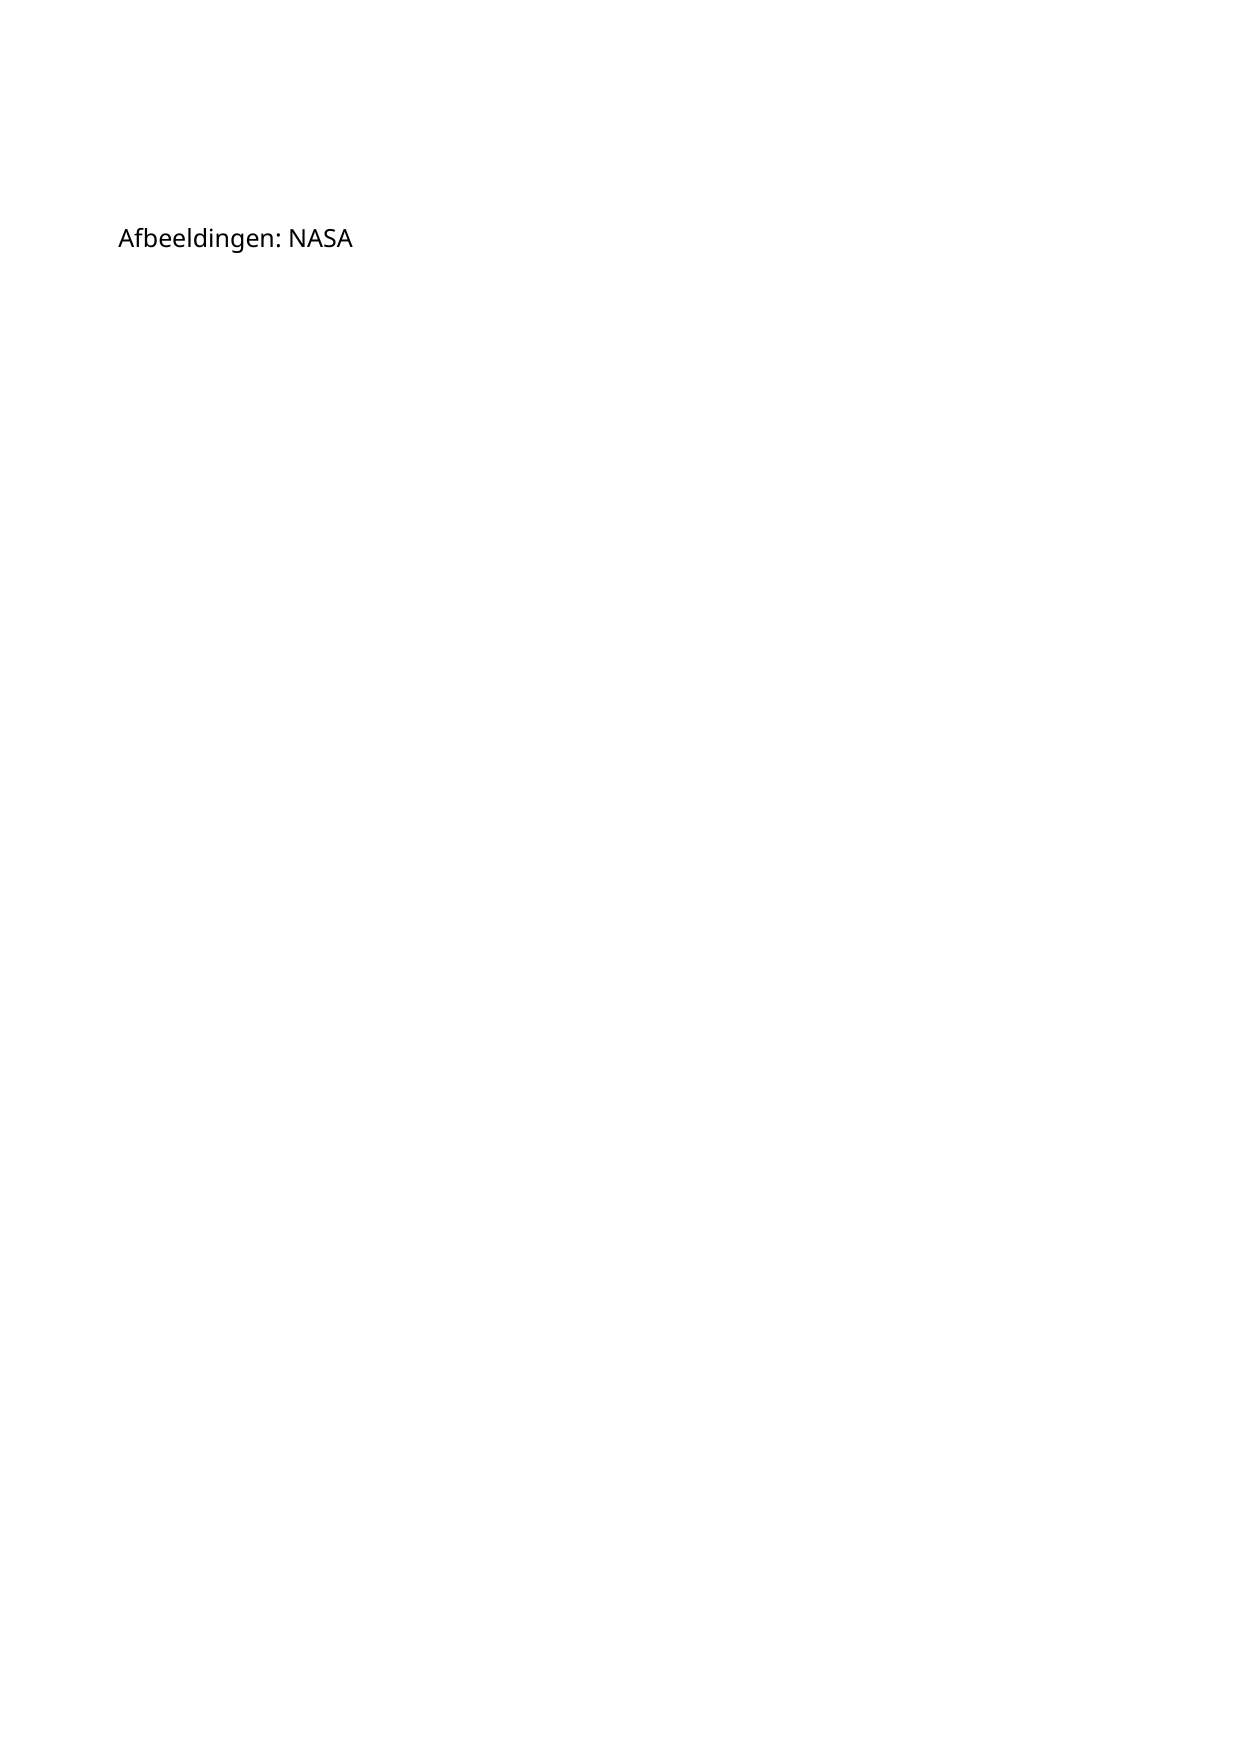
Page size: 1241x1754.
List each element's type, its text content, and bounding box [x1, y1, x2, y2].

text Afbeeldingen: NASA [118, 220, 1122, 254]
